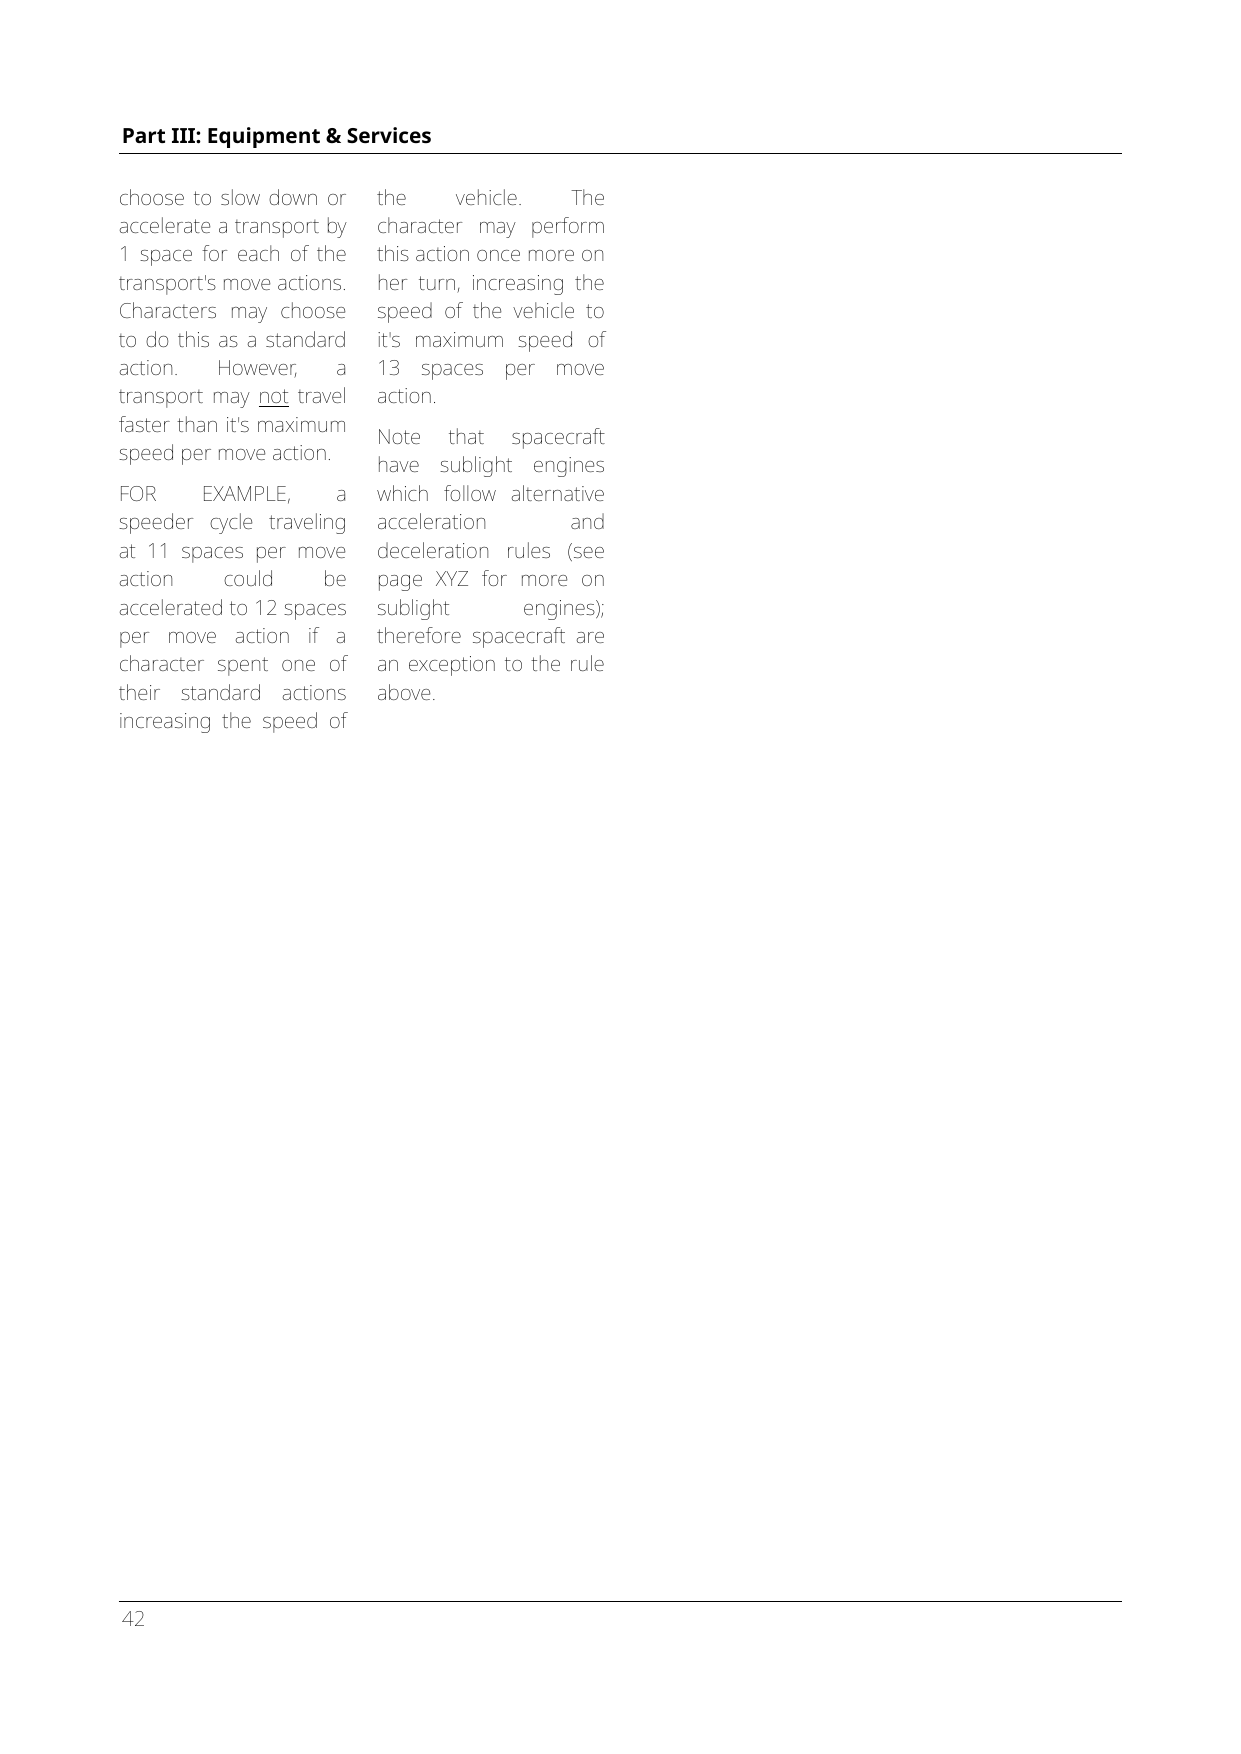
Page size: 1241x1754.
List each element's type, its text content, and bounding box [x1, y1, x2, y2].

text choose to slow down or accelerate a transport by 1 space for each of the transport's move actions. Characters may choose to do this as a standard action. However, a transport may not travel faster than it's maximum speed per move action. [118, 183, 347, 467]
text the vehicle. The character may perform this action once more on her turn, increasing the speed of the vehicle to it's maximum speed of 13 spaces per move action. [377, 183, 605, 410]
text FOR EXAMPLE, a speeder cycle traveling at 11 spaces per move action could be accelerated to 12 spaces per move action if a character spent one of their standard actions increasing the speed of [118, 479, 347, 735]
text Note that spacecraft have sublight engines which follow alternative acceleration and deceleration rules (see page XYZ for more on sublight engines); therefore spacecraft are an exception to the rule above. [377, 422, 605, 706]
